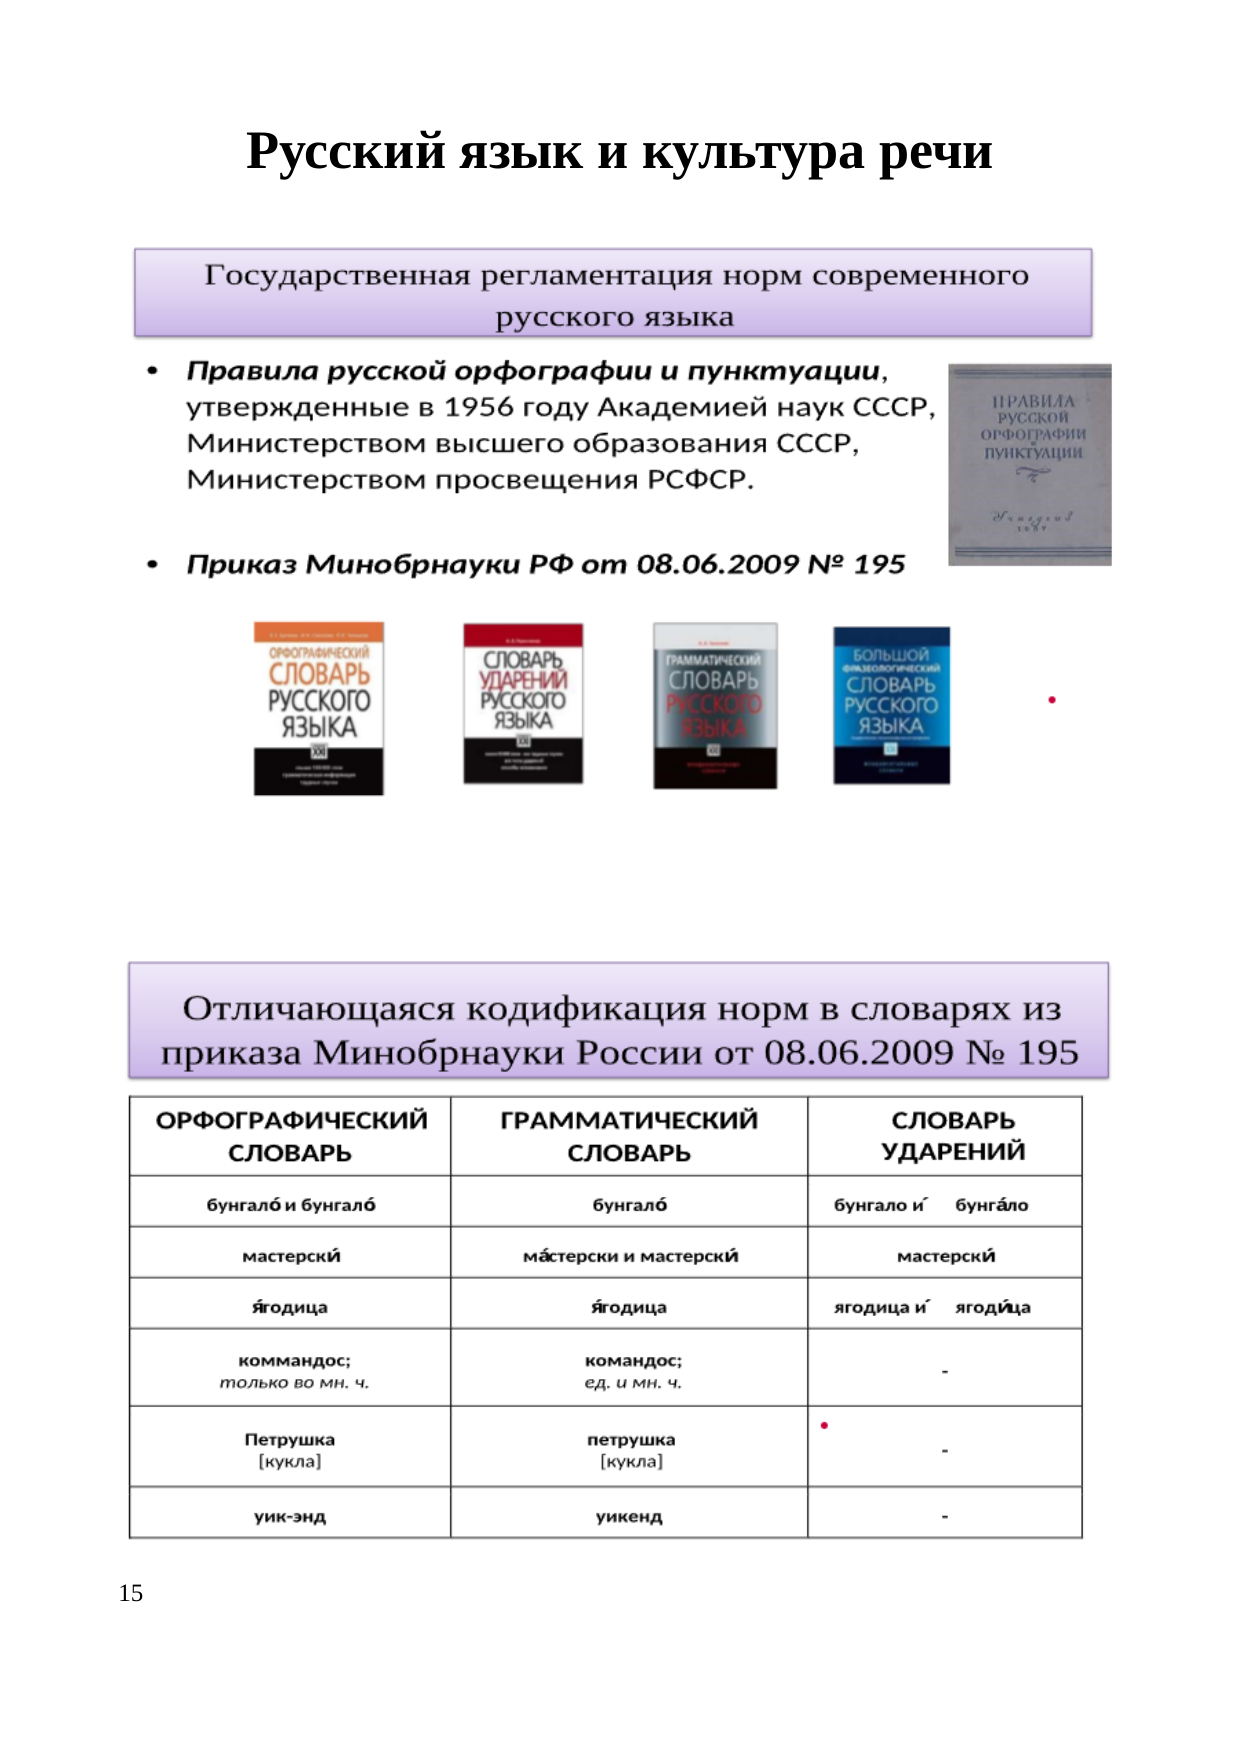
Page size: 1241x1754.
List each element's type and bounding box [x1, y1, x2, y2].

picture [118, 238, 1123, 838]
picture [118, 927, 1123, 1556]
